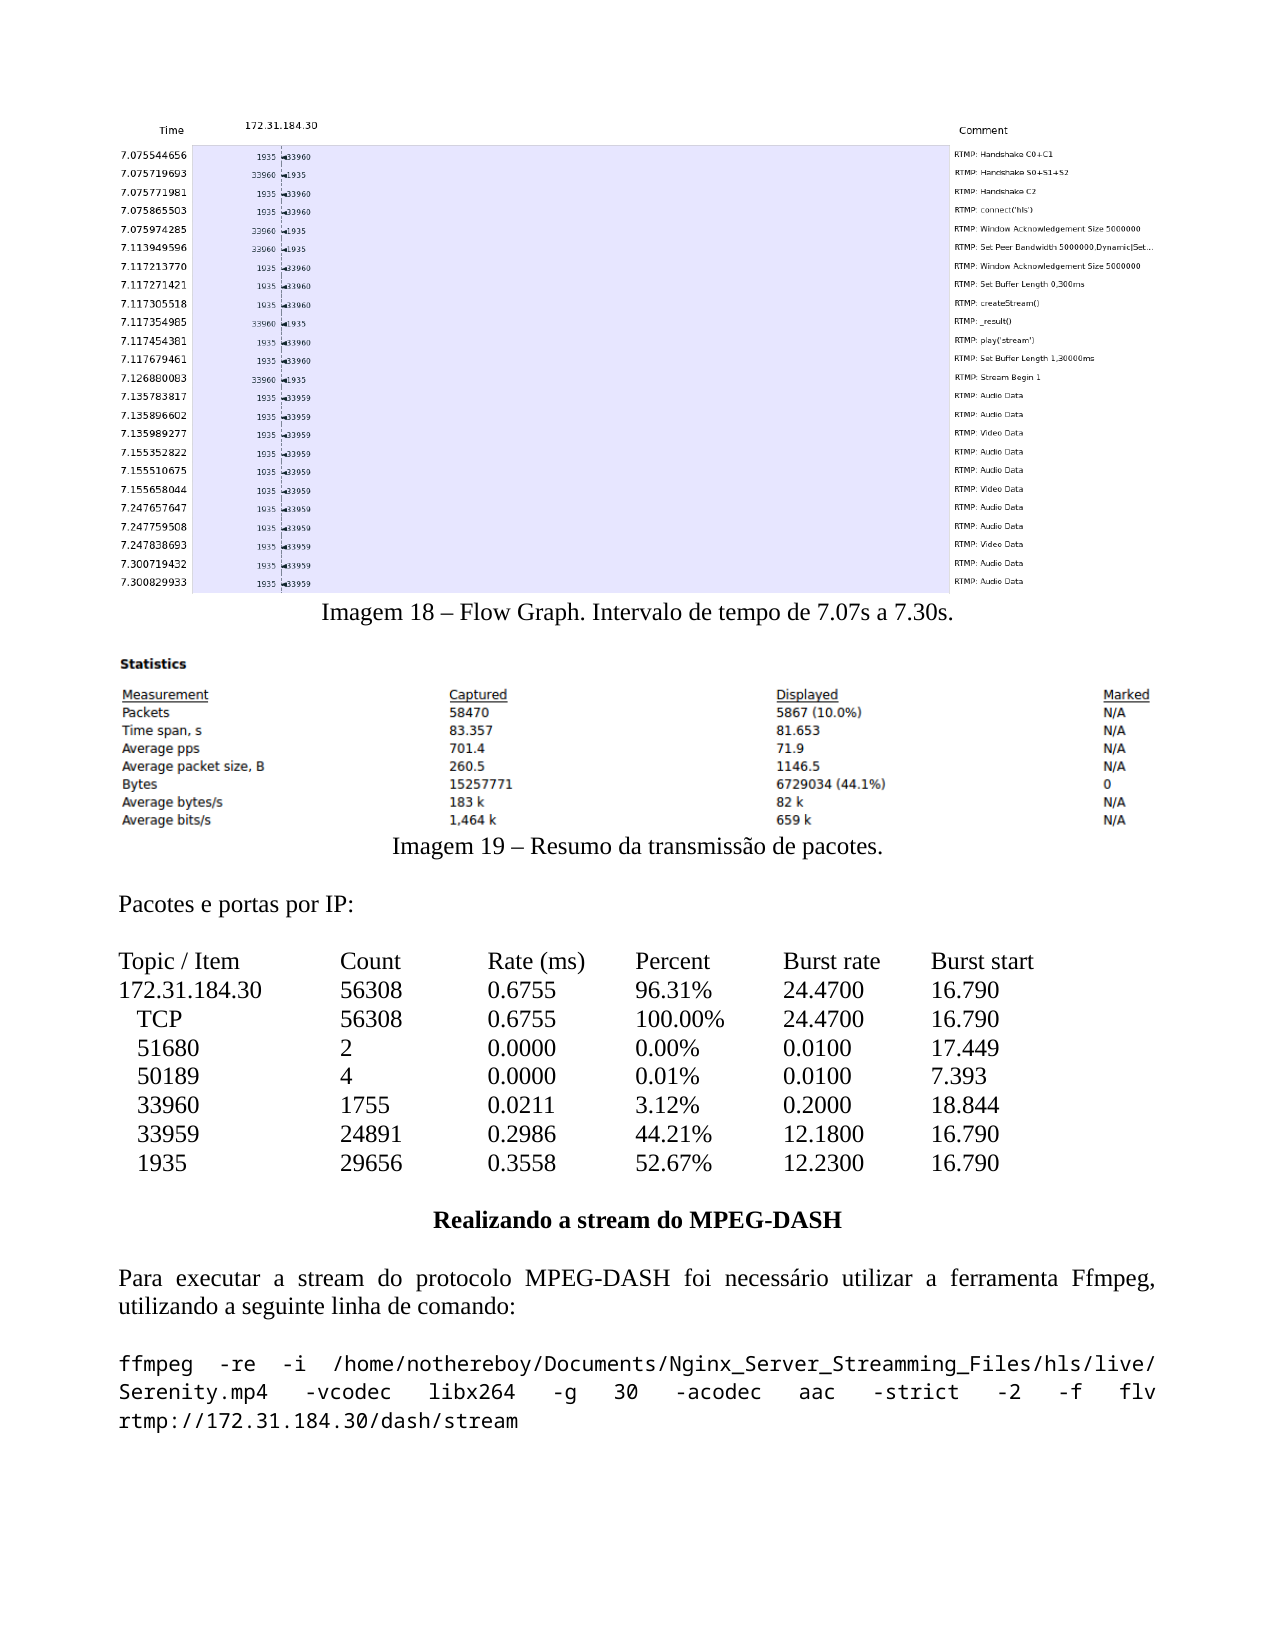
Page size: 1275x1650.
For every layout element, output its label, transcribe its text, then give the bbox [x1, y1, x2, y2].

picture [118, 118, 1157, 597]
text Realizando a stream do MPEG-DASH [118, 1205, 1157, 1234]
text TCP 56308 0.6755 100.00% 24.4700 16.790 [118, 1004, 1157, 1033]
text 172.31.184.30 56308 0.6755 96.31% 24.4700 16.790 [118, 975, 1157, 1004]
picture [118, 654, 1157, 832]
text 51680 2 0.0000 0.00% 0.0100 17.449 [118, 1033, 1157, 1061]
text Imagem 19 – Resumo da transmissão de pacotes. [118, 832, 1157, 860]
text 1935 29656 0.3558 52.67% 12.2300 16.790 [118, 1148, 1157, 1176]
text Pacotes e portas por IP: [118, 889, 1157, 918]
text Para executar a stream do protocolo MPEG-DASH foi necessário utilizar a ferramenta Ffmpeg, utilizando a seguinte linha de comando: [118, 1263, 1157, 1320]
text 33960 1755 0.0211 3.12% 0.2000 18.844 [118, 1090, 1157, 1119]
text Imagem 18 – Flow Graph. Intervalo de tempo de 7.07s a 7.30s. [118, 597, 1157, 626]
text 33959 24891 0.2986 44.21% 12.1800 16.790 [118, 1119, 1157, 1148]
text ffmpeg -re -i /home/nothereboy/Documents/Nginx_Server_Streamming_Files/hls/live/Serenity.mp4 -vcodec libx264 -g 30 -acodec aac -strict -2 -f flv rtmp://172.31.184.30/dash/stream [118, 1349, 1157, 1434]
text 50189 4 0.0000 0.01% 0.0100 7.393 [118, 1061, 1157, 1090]
text Topic / Item Count Rate (ms) Percent Burst rate Burst start [118, 946, 1157, 975]
